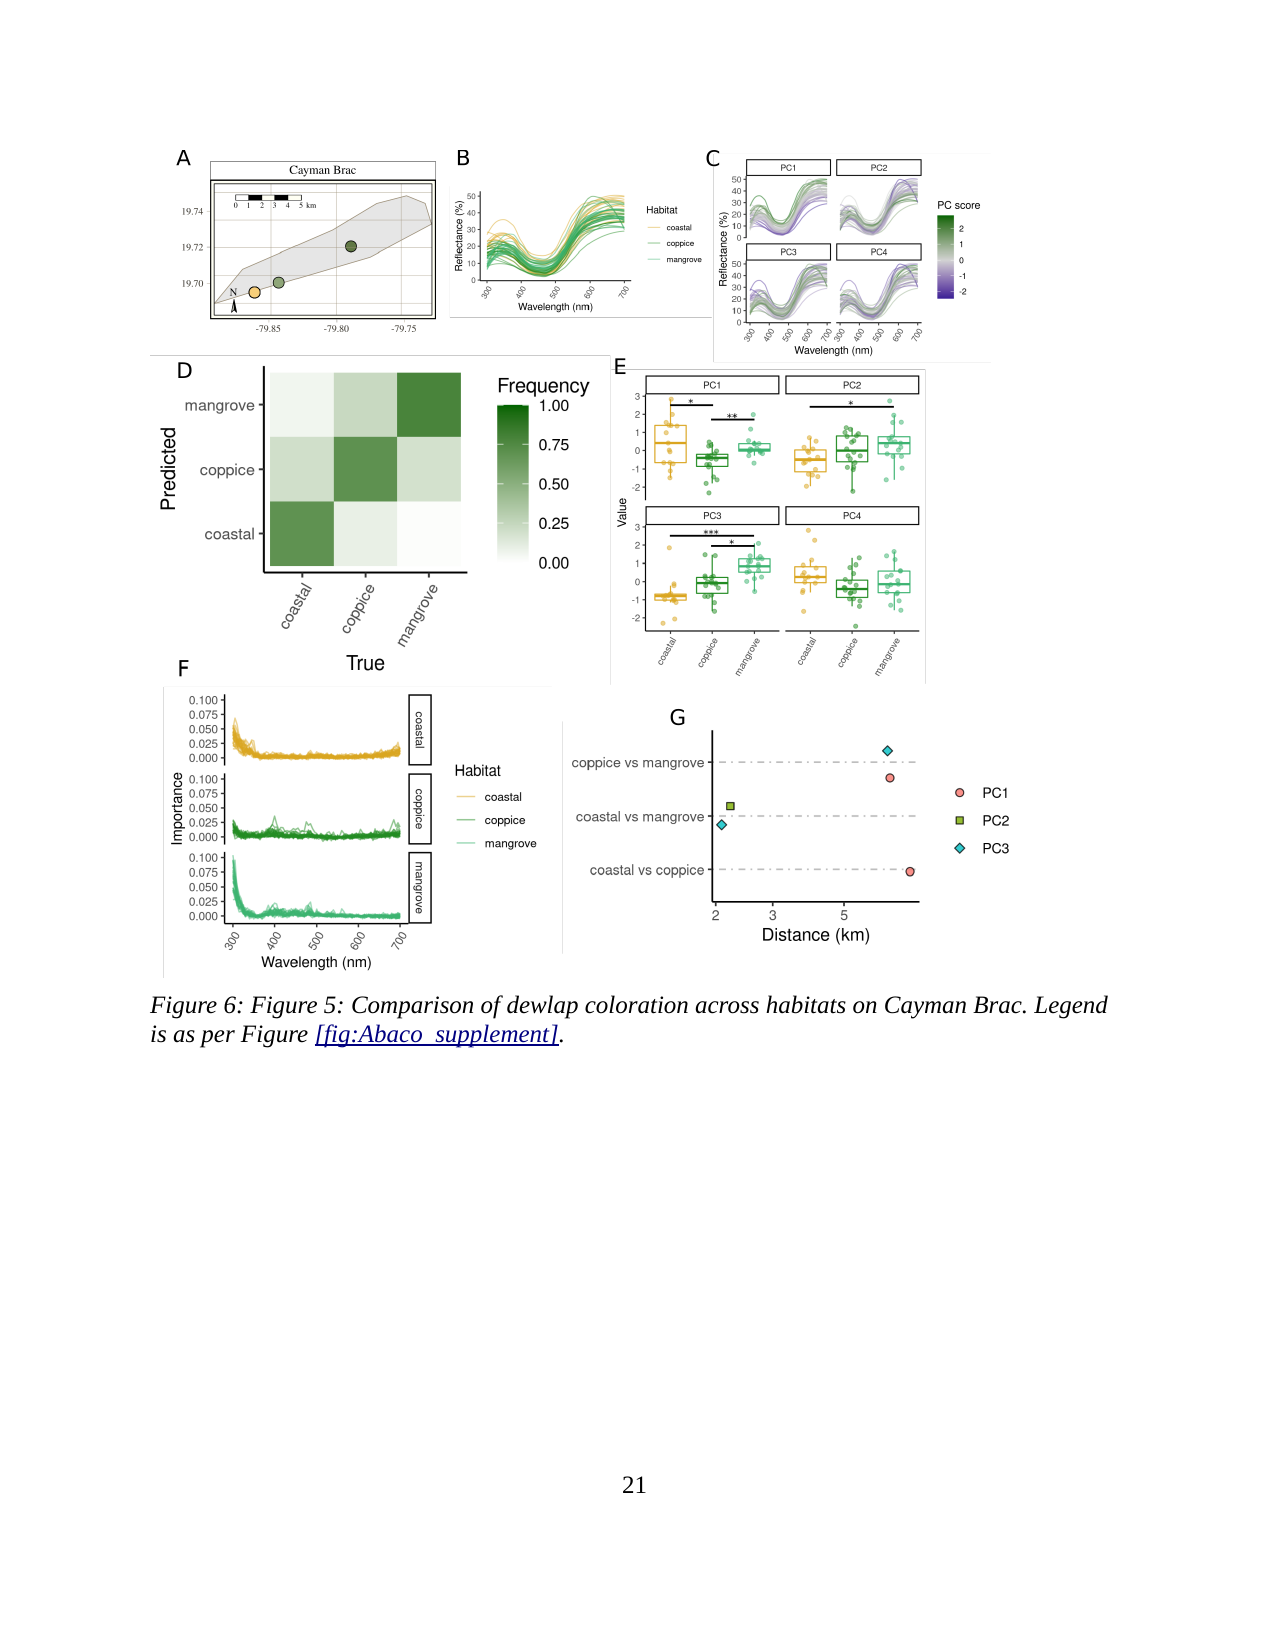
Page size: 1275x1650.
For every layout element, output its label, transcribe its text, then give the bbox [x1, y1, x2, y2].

text Figure 6: Figure 5: Comparison of dewlap coloration across habitats on Cayman Brac. Legend is as per Figure [fig:Abaco_supplement]. [150, 990, 1125, 1048]
picture [150, 150, 1027, 978]
